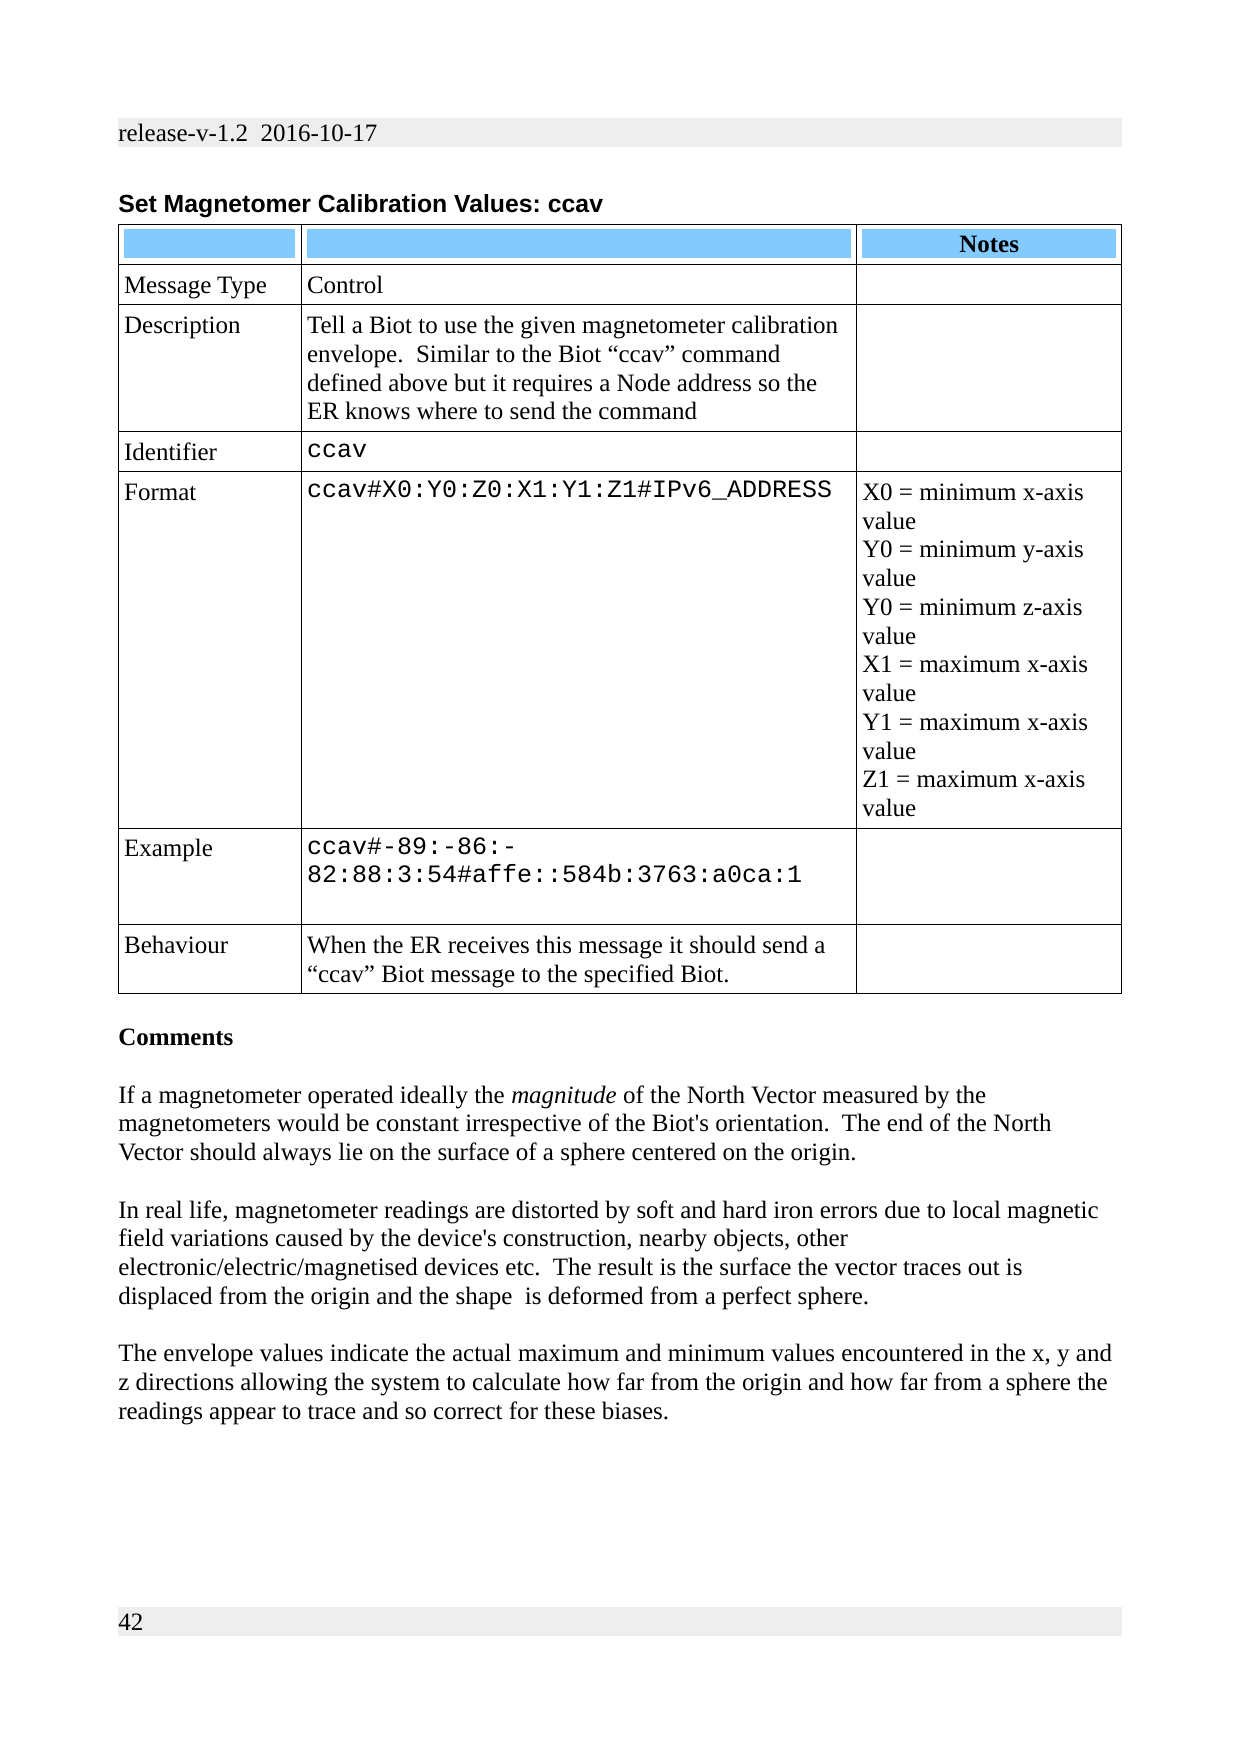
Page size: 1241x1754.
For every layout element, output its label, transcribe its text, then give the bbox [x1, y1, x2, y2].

table_cell Tell a Biot to use the given magnetometer calibration envelope. Similar to the Biot “ccav” command defined above but it requires a Node address so the ER knows where to send the command [302, 305, 856, 431]
text Comments [118, 1022, 1122, 1051]
table_cell [857, 829, 1121, 924]
table_cell Identifier [119, 432, 301, 471]
text The envelope values indicate the actual maximum and minimum values encountered in the x, y and z directions allowing the system to calculate how far from the origin and how far from a sphere the readings appear to trace and so correct for these biases. [118, 1338, 1122, 1425]
table_cell X0 = minimum x-axis value Y0 = minimum y-axis value Y0 = minimum z-axis value X1 = maximum x-axis value Y1 = maximum x-axis value Z1 = maximum x-axis value [857, 472, 1121, 828]
table_cell Behaviour [119, 925, 301, 993]
table_cell Description [119, 305, 301, 431]
table_cell When the ER receives this message it should send a “ccav” Biot message to the specified Biot. [302, 925, 856, 993]
text If a magnetometer operated ideally the magnitude of the North Vector measured by the magnetometers would be constant irrespective of the Biot's orientation. The end of the North Vector should always lie on the surface of a sphere centered on the origin. [118, 1080, 1122, 1166]
table_cell Message Type [119, 265, 301, 304]
table_cell [857, 925, 1121, 993]
table_cell ccav [302, 432, 856, 471]
subtitle Set Magnetomer Calibration Values: ccav [118, 189, 1122, 217]
table_cell [857, 432, 1121, 471]
table_cell ccav#-89:-86:-82:88:3:54#affe::584b:3763:a0ca:1 [302, 829, 856, 924]
table_header [119, 225, 301, 264]
text In real life, magnetometer readings are distorted by soft and hard iron errors due to local magnetic field variations caused by the device's construction, nearby objects, other electronic/electric/magnetised devices etc. The result is the surface the vector traces out is displaced from the origin and the shape is deformed from a perfect sphere. [118, 1195, 1122, 1310]
table_header [302, 225, 856, 264]
table_cell Example [119, 829, 301, 924]
table_cell Control [302, 265, 856, 304]
table_cell [857, 305, 1121, 431]
table_cell Format [119, 472, 301, 828]
table_cell [857, 265, 1121, 304]
table_cell ccav#X0:Y0:Z0:X1:Y1:Z1#IPv6_ADDRESS [302, 472, 856, 828]
table_header Notes [857, 225, 1121, 264]
